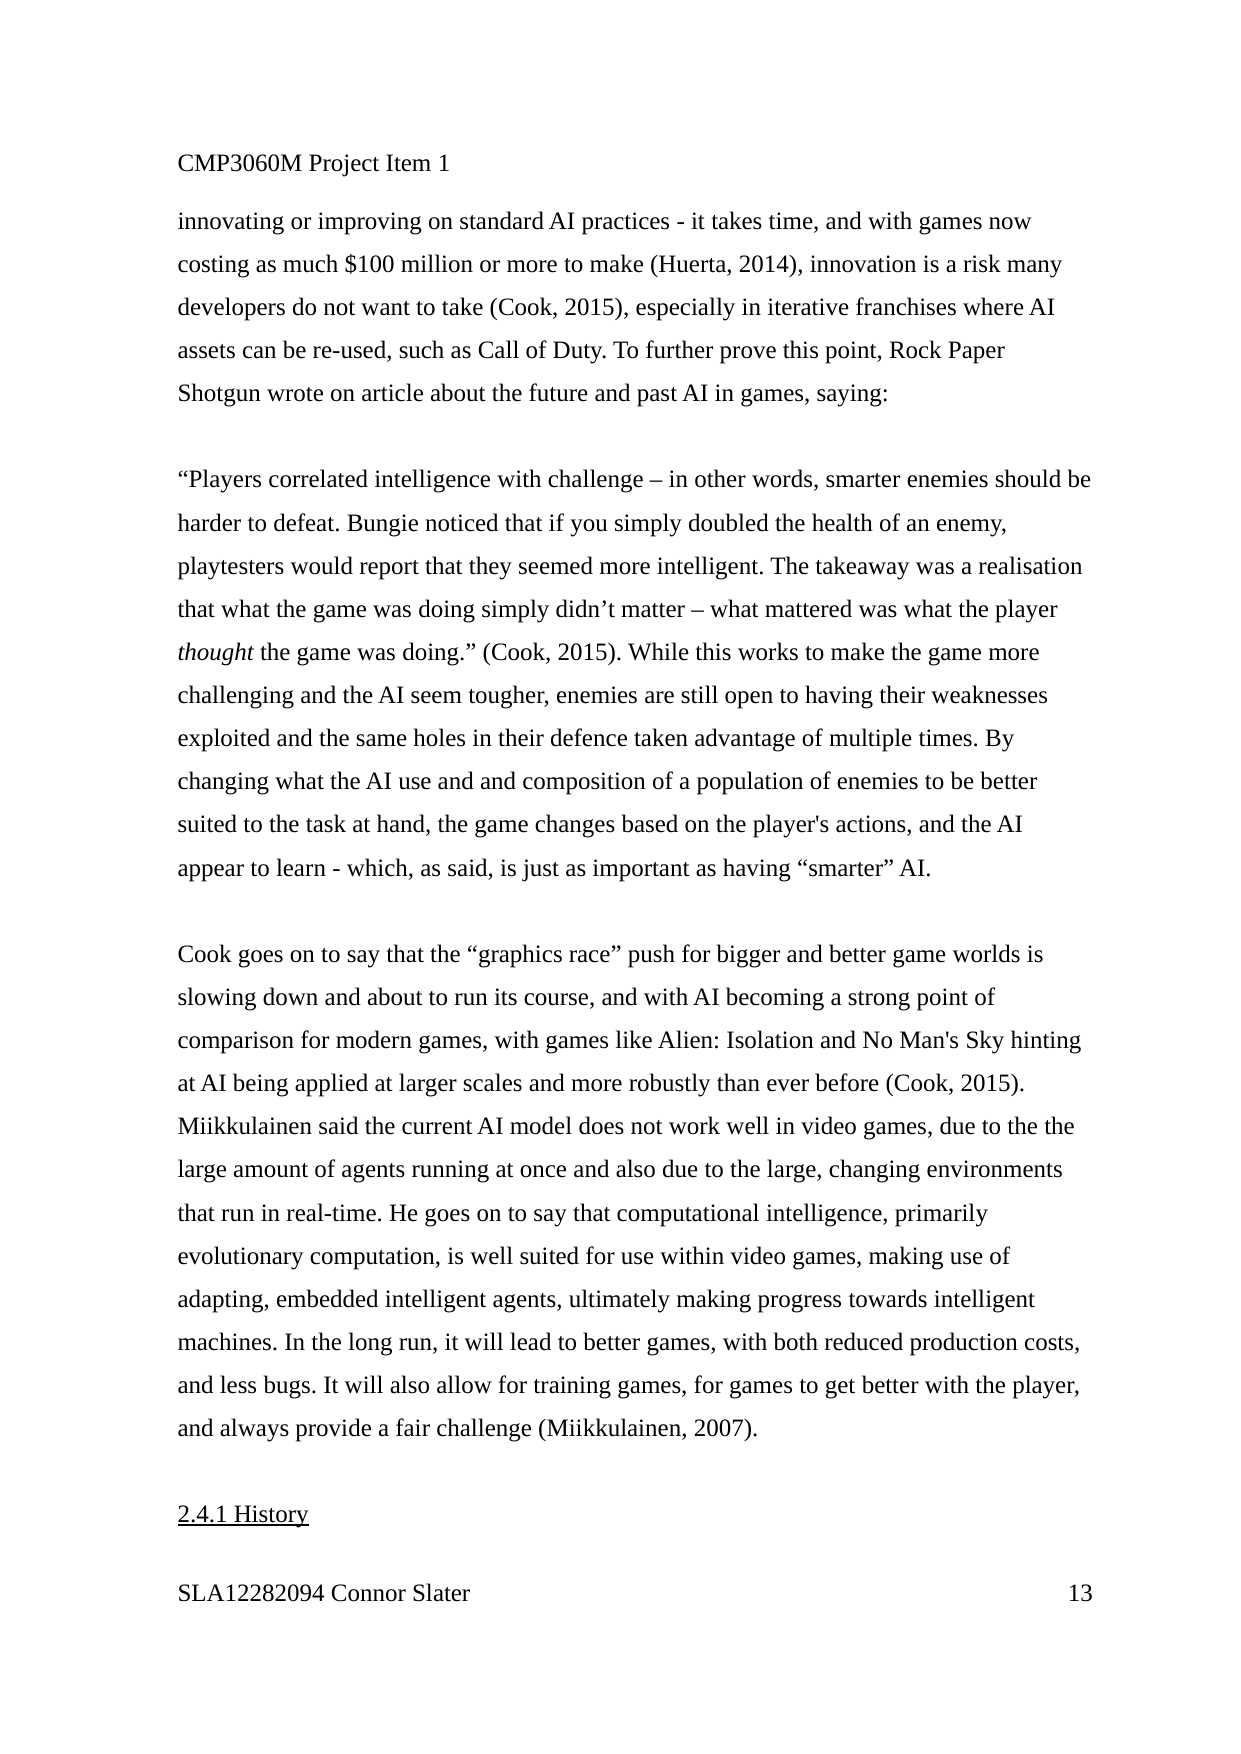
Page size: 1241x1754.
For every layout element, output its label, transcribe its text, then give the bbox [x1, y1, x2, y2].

text innovating or improving on standard AI practices - it takes time, and with games now costing as much $100 million or more to make (Huerta, 2014), innovation is a risk many developers do not want to take (Cook, 2015), especially in iterative franchises where AI assets can be re-used, such as Call of Duty. To further prove this point, Rock Paper Shotgun wrote on article about the future and past AI in games, saying: [177, 206, 1093, 407]
text Cook goes on to say that the “graphics race” push for bigger and better game worlds is slowing down and about to run its course, and with AI becoming a strong point of comparison for modern games, with games like Alien: Isolation and No Man's Sky hinting at AI being applied at larger scales and more robustly than ever before (Cook, 2015). Miikkulainen said the current AI model does not work well in video games, due to the the large amount of agents running at once and also due to the large, changing environments that run in real-time. He goes on to say that computational intelligence, primarily evolutionary computation, is well suited for use within video games, making use of adapting, embedded intelligent agents, ultimately making progress towards intelligent machines. In the long run, it will lead to better games, with both reduced production costs, and less bugs. It will also allow for training games, for games to get better with the player, and always provide a fair challenge (Miikkulainen, 2007). [177, 939, 1093, 1442]
text 2.4.1 History [177, 1499, 1093, 1528]
text “Players correlated intelligence with challenge – in other words, smarter enemies should be harder to defeat. Bungie noticed that if you simply doubled the health of an enemy, playtesters would report that they seemed more intelligent. The takeaway was a realisation that what the game was doing simply didn’t matter – what mattered was what the player thought the game was doing.” (Cook, 2015). While this works to make the game more challenging and the AI seem tougher, enemies are still open to having their weaknesses exploited and the same holes in their defence taken advantage of multiple times. By changing what the AI use and and composition of a population of enemies to be better suited to the task at hand, the game changes based on the player's actions, and the AI appear to learn - which, as said, is just as important as having “smarter” AI. [177, 464, 1093, 881]
